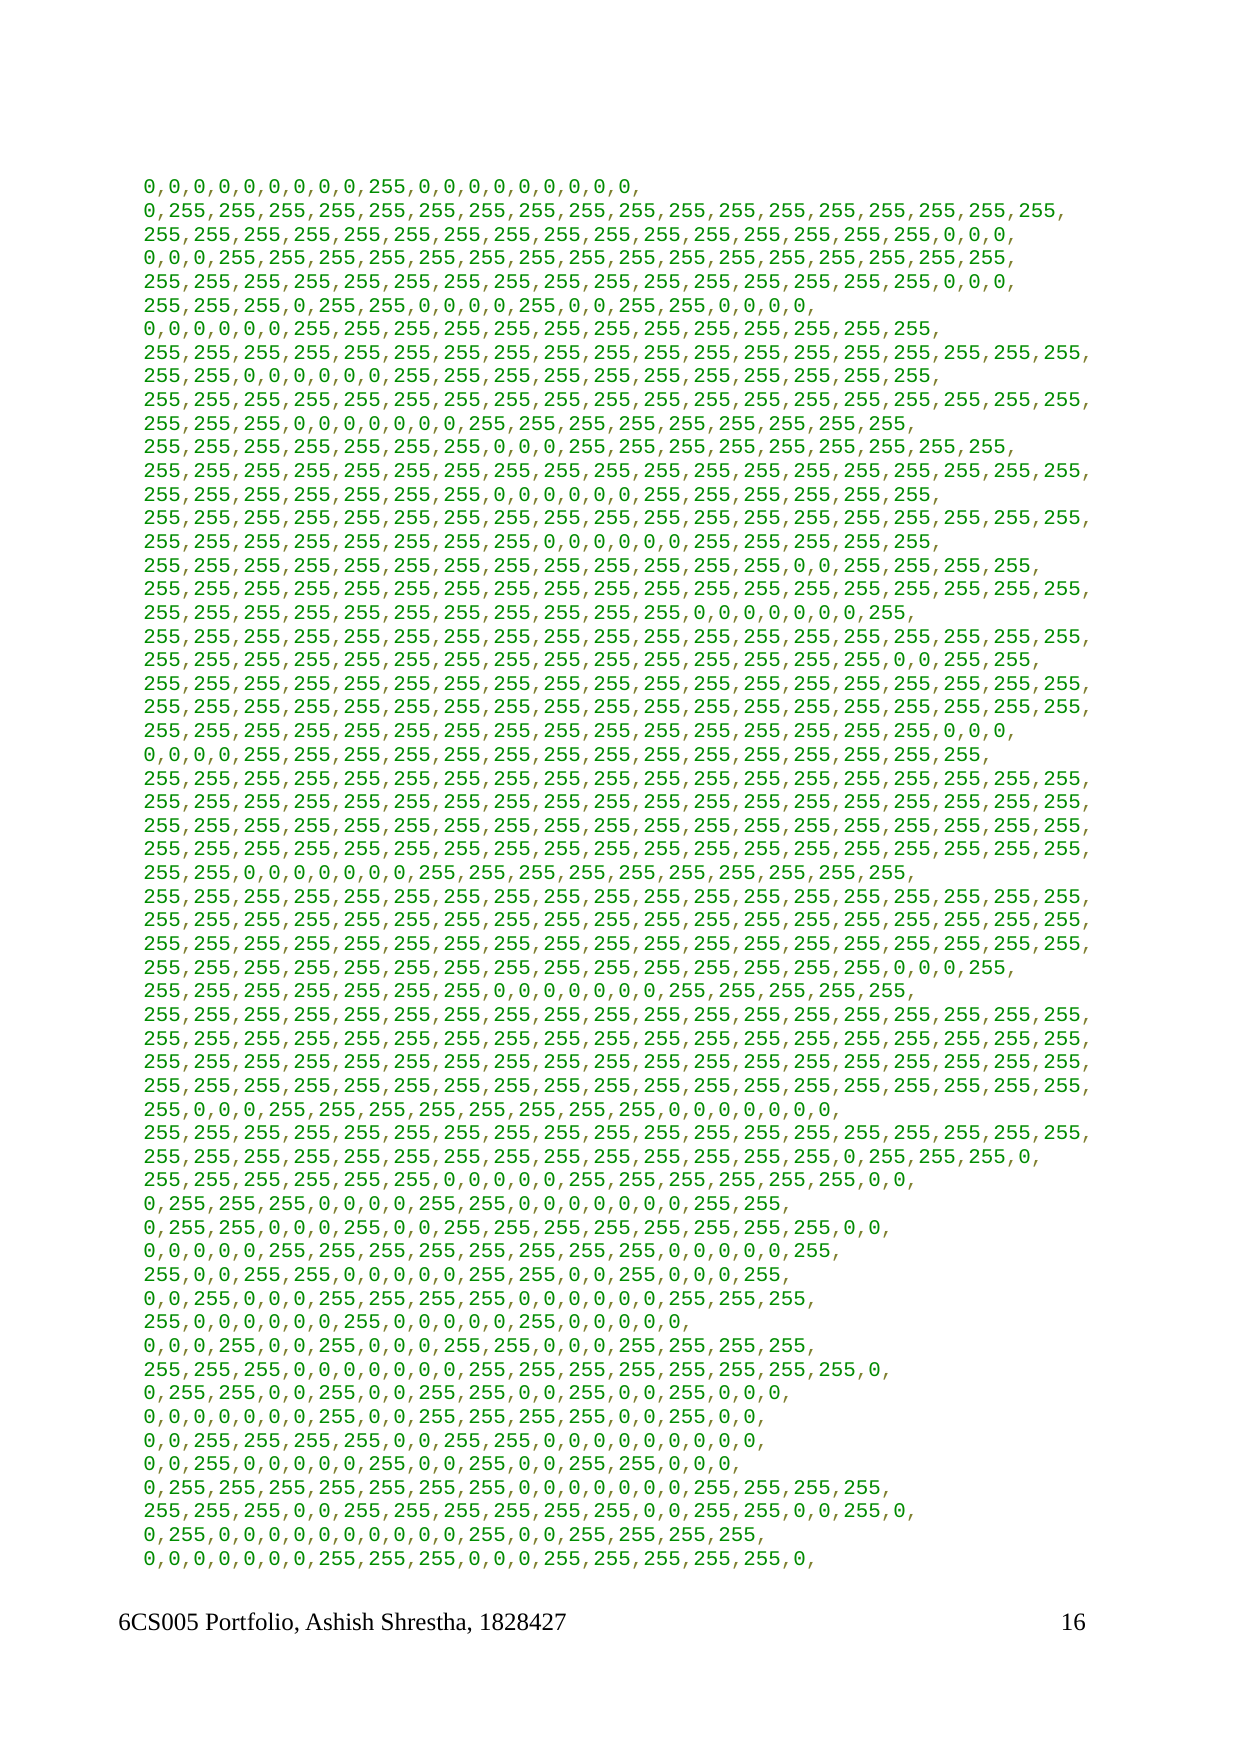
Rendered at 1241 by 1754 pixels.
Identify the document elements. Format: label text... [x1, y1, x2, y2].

text 255,255,255,255,255,255,255,0,0,0,255,255,255,255,255,255,255,255,255, [118, 436, 1122, 460]
text 255,255,255,255,255,255,255,255,0,0,0,0,0,0,255,255,255,255,255, [118, 531, 1122, 555]
text 255,255,255,255,255,255,255,255,255,255,255,255,255,255,255,255,255,255,255, [118, 1075, 1122, 1098]
text 255,255,255,255,255,255,255,0,0,0,0,0,0,255,255,255,255,255,255, [118, 484, 1122, 507]
text 255,255,255,255,255,255,255,255,255,255,255,255,255,255,255,255,0,0,0, [118, 224, 1122, 247]
text 0,0,0,0,0,0,0,0,0,255,0,0,0,0,0,0,0,0,0, [118, 176, 1122, 200]
text 0,0,255,0,0,0,0,0,255,0,0,255,0,0,255,255,0,0,0, [118, 1453, 1122, 1477]
text 255,255,255,255,255,255,255,255,255,255,255,255,255,255,255,255,255,255,255, [118, 791, 1122, 815]
text 255,255,255,255,255,255,255,255,255,255,255,255,255,255,255,255,255,255,255, [118, 673, 1122, 697]
text 255,255,255,255,255,255,255,255,255,255,255,255,255,255,255,255,255,255,255, [118, 886, 1122, 909]
text 255,255,255,255,255,255,255,255,255,255,255,255,255,255,255,255,255,255,255, [118, 1122, 1122, 1146]
text 255,0,0,0,0,0,0,255,0,0,0,0,0,255,0,0,0,0,0, [118, 1311, 1122, 1335]
text 0,0,255,0,0,0,255,255,255,255,0,0,0,0,0,0,255,255,255, [118, 1288, 1122, 1311]
text 255,255,255,255,255,255,255,255,255,255,255,255,255,255,255,255,255,255,255, [118, 767, 1122, 791]
text 255,255,0,0,0,0,0,0,0,255,255,255,255,255,255,255,255,255,255, [118, 862, 1122, 886]
text 0,0,255,255,255,255,0,0,255,255,0,0,0,0,0,0,0,0,0, [118, 1429, 1122, 1453]
text 255,255,255,255,255,255,255,255,255,255,255,255,255,255,255,255,255,255,255, [118, 389, 1122, 413]
text 255,255,255,255,255,255,255,255,255,255,255,255,255,255,255,255,255,255,255, [118, 838, 1122, 862]
text 255,255,255,255,255,255,255,255,255,255,255,255,255,0,0,255,255,255,255, [118, 555, 1122, 578]
text 255,255,255,255,255,255,255,255,255,255,255,0,0,0,0,0,0,0,255, [118, 602, 1122, 626]
text 255,0,0,0,255,255,255,255,255,255,255,255,0,0,0,0,0,0,0, [118, 1098, 1122, 1122]
text 255,255,255,0,0,255,255,255,255,255,255,0,0,255,255,0,0,255,0, [118, 1501, 1122, 1524]
text 255,255,255,255,255,255,255,255,255,255,255,255,255,255,255,255,255,255,255, [118, 933, 1122, 957]
text 0,0,0,255,255,255,255,255,255,255,255,255,255,255,255,255,255,255,255, [118, 247, 1122, 271]
text 255,255,255,255,255,255,255,255,255,255,255,255,255,255,255,255,0,0,0, [118, 271, 1122, 294]
text 0,0,0,0,0,0,255,255,255,255,255,255,255,255,255,255,255,255,255, [118, 318, 1122, 342]
text 255,255,255,255,255,255,255,255,255,255,255,255,255,255,255,255,0,0,0, [118, 720, 1122, 744]
text 255,255,255,255,255,255,255,255,255,255,255,255,255,255,255,255,255,255,255, [118, 626, 1122, 649]
text 0,0,0,0,255,255,255,255,255,255,255,255,255,255,255,255,255,255,255, [118, 744, 1122, 767]
text 0,0,0,0,0,0,0,255,255,255,0,0,0,255,255,255,255,255,0, [118, 1548, 1122, 1571]
text 255,255,255,255,255,255,255,0,0,0,0,0,0,0,255,255,255,255,255, [118, 980, 1122, 1004]
text 0,0,0,0,0,0,0,255,0,0,255,255,255,255,0,0,255,0,0, [118, 1406, 1122, 1429]
text 255,255,255,0,0,0,0,0,0,0,255,255,255,255,255,255,255,255,0, [118, 1359, 1122, 1382]
text 0,255,255,0,0,255,0,0,255,255,0,0,255,0,0,255,0,0,0, [118, 1382, 1122, 1406]
text 255,255,255,0,0,0,0,0,0,0,255,255,255,255,255,255,255,255,255, [118, 413, 1122, 436]
text 255,255,255,255,255,255,255,255,255,255,255,255,255,255,255,255,255,255,255, [118, 507, 1122, 531]
text 0,255,0,0,0,0,0,0,0,0,0,0,255,0,0,255,255,255,255, [118, 1524, 1122, 1548]
text 255,255,255,255,255,255,255,255,255,255,255,255,255,255,255,255,255,255,255, [118, 342, 1122, 366]
text 255,255,255,0,255,255,0,0,0,0,255,0,0,255,255,0,0,0,0, [118, 294, 1122, 318]
text 0,255,255,255,0,0,0,0,255,255,0,0,0,0,0,0,0,255,255, [118, 1193, 1122, 1217]
text 255,255,255,255,255,255,255,255,255,255,255,255,255,255,255,0,0,0,255, [118, 957, 1122, 980]
text 255,0,0,255,255,0,0,0,0,0,255,255,0,0,255,0,0,0,255, [118, 1264, 1122, 1288]
text 255,255,0,0,0,0,0,0,255,255,255,255,255,255,255,255,255,255,255, [118, 366, 1122, 389]
text 255,255,255,255,255,255,255,255,255,255,255,255,255,255,255,255,255,255,255, [118, 578, 1122, 602]
text 255,255,255,255,255,255,255,255,255,255,255,255,255,255,255,255,255,255,255, [118, 1051, 1122, 1075]
text 0,255,255,255,255,255,255,255,0,0,0,0,0,0,0,255,255,255,255, [118, 1477, 1122, 1501]
text 255,255,255,255,255,255,255,255,255,255,255,255,255,255,255,255,255,255,255, [118, 909, 1122, 933]
text 255,255,255,255,255,255,255,255,255,255,255,255,255,255,255,255,255,255,255, [118, 1004, 1122, 1028]
text 0,0,0,255,0,0,255,0,0,0,255,255,0,0,0,255,255,255,255, [118, 1335, 1122, 1359]
text 255,255,255,255,255,255,255,255,255,255,255,255,255,255,0,255,255,255,0, [118, 1146, 1122, 1169]
text 0,255,255,0,0,0,255,0,0,255,255,255,255,255,255,255,255,0,0, [118, 1217, 1122, 1240]
text 255,255,255,255,255,255,255,255,255,255,255,255,255,255,255,255,255,255,255, [118, 697, 1122, 720]
text 255,255,255,255,255,255,255,255,255,255,255,255,255,255,255,0,0,255,255, [118, 649, 1122, 673]
text 255,255,255,255,255,255,255,255,255,255,255,255,255,255,255,255,255,255,255, [118, 815, 1122, 838]
text 255,255,255,255,255,255,255,255,255,255,255,255,255,255,255,255,255,255,255, [118, 460, 1122, 484]
text 0,255,255,255,255,255,255,255,255,255,255,255,255,255,255,255,255,255,255, [118, 200, 1122, 224]
text 255,255,255,255,255,255,255,255,255,255,255,255,255,255,255,255,255,255,255, [118, 1028, 1122, 1051]
text 255,255,255,255,255,255,0,0,0,0,0,255,255,255,255,255,255,0,0, [118, 1169, 1122, 1193]
text 0,0,0,0,0,255,255,255,255,255,255,255,255,0,0,0,0,0,255, [118, 1240, 1122, 1264]
